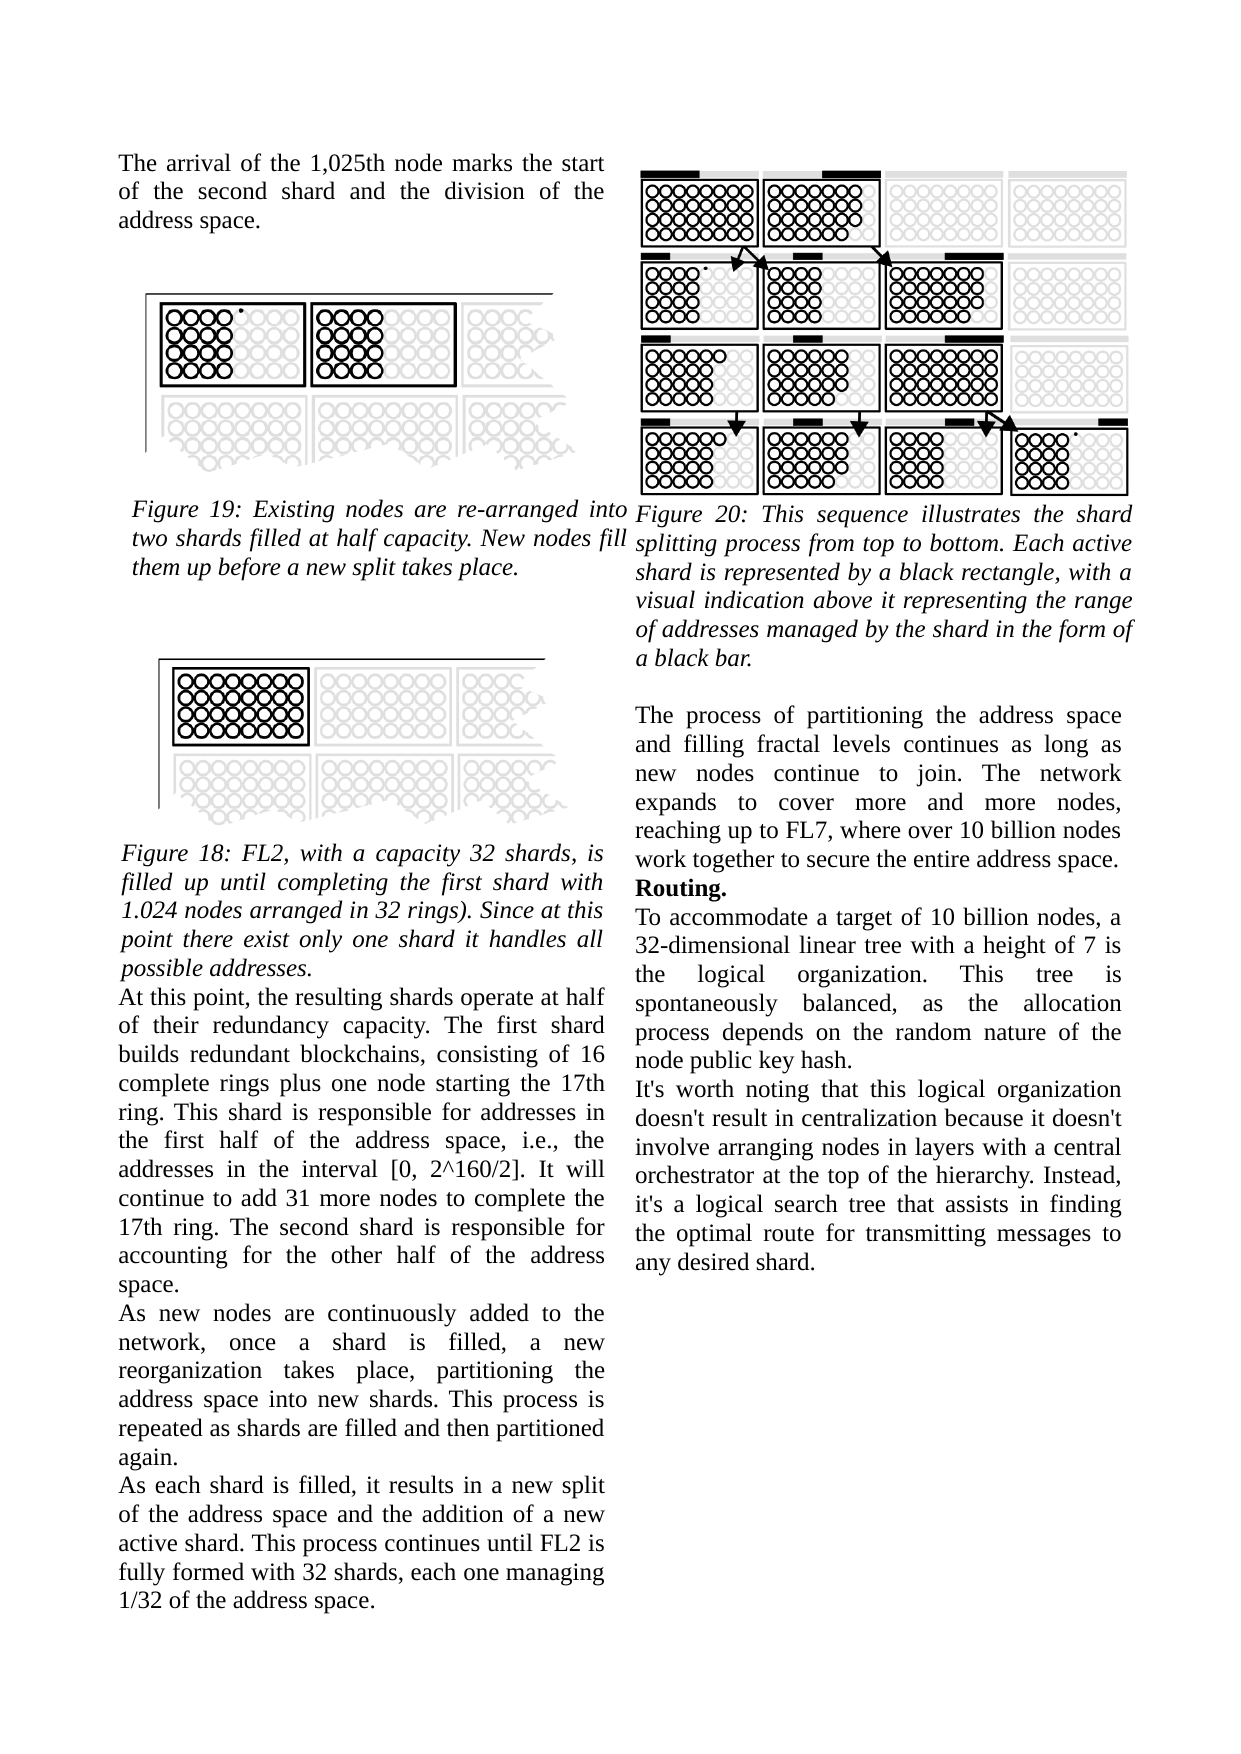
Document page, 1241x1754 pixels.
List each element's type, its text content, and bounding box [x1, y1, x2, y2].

text The process of partitioning the address space and filling fractal levels continues as long as new nodes continue to join. The network expands to cover more and more nodes, reaching up to FL7, where over 10 billion nodes work together to secure the entire address space. [635, 700, 1122, 873]
text Figure 19: Existing nodes are re-arranged into two shards filled at half capacity. New nodes fill them up before a new split takes place. [132, 495, 628, 580]
text To accommodate a target of 10 billion nodes, a 32-dimensional linear tree with a height of 7 is the logical organization. This tree is spontaneously balanced, as the allocation process depends on the random nature of the node public key hash. [635, 902, 1122, 1074]
text As each shard is filled, it results in a new split of the address space and the addition of a new active shard. This process continues until FL2 is fully formed with 32 shards, each one managing 1/32 of the address space. [118, 1470, 605, 1614]
text It's worth noting that this logical organization doesn't result in centralization because it doesn't involve arranging nodes in layers with a central orchestrator at the top of the hierarchy. Instead, it's a logical search tree that assists in finding the optimal route for transmitting messages to any desired shard. [635, 1074, 1122, 1275]
text Figure 20: This sequence illustrates the shard splitting process from top to bottom. Each active shard is represented by a black rectangle, with a visual indication above it representing the range of addresses managed by the shard in the form of a black bar. [635, 500, 1133, 672]
picture [131, 271, 628, 495]
text The arrival of the 1,025th node marks the start of the second shard and the division of the address space. [118, 148, 605, 234]
text At this point, the resulting shards operate at half of their redundancy capacity. The first shard builds redundant blockchains, consisting of 16 complete rings plus one node starting the 17th ring. This shard is responsible for addresses in the first half of the address space, i.e., the addresses in the interval [0, 2^160/2]. It will continue to add 31 more nodes to complete the 17th ring. The second shard is responsible for accounting for the other half of the address space. [118, 609, 605, 1298]
picture [142, 636, 583, 838]
text As new nodes are continuously added to the network, once a shard is filled, a new reorganization takes place, partitioning the address space into new shards. This process is repeated as shards are filled and then partitioned again. [118, 1298, 605, 1470]
text Figure 18: FL2, with a capacity 32 shards, is filled up until completing the first shard with 1.024 nodes arranged in 32 rings). Since at this point there exist only one shard it handles all possible addresses. [121, 649, 604, 982]
text Routing. [635, 873, 1122, 902]
picture [635, 164, 1133, 500]
